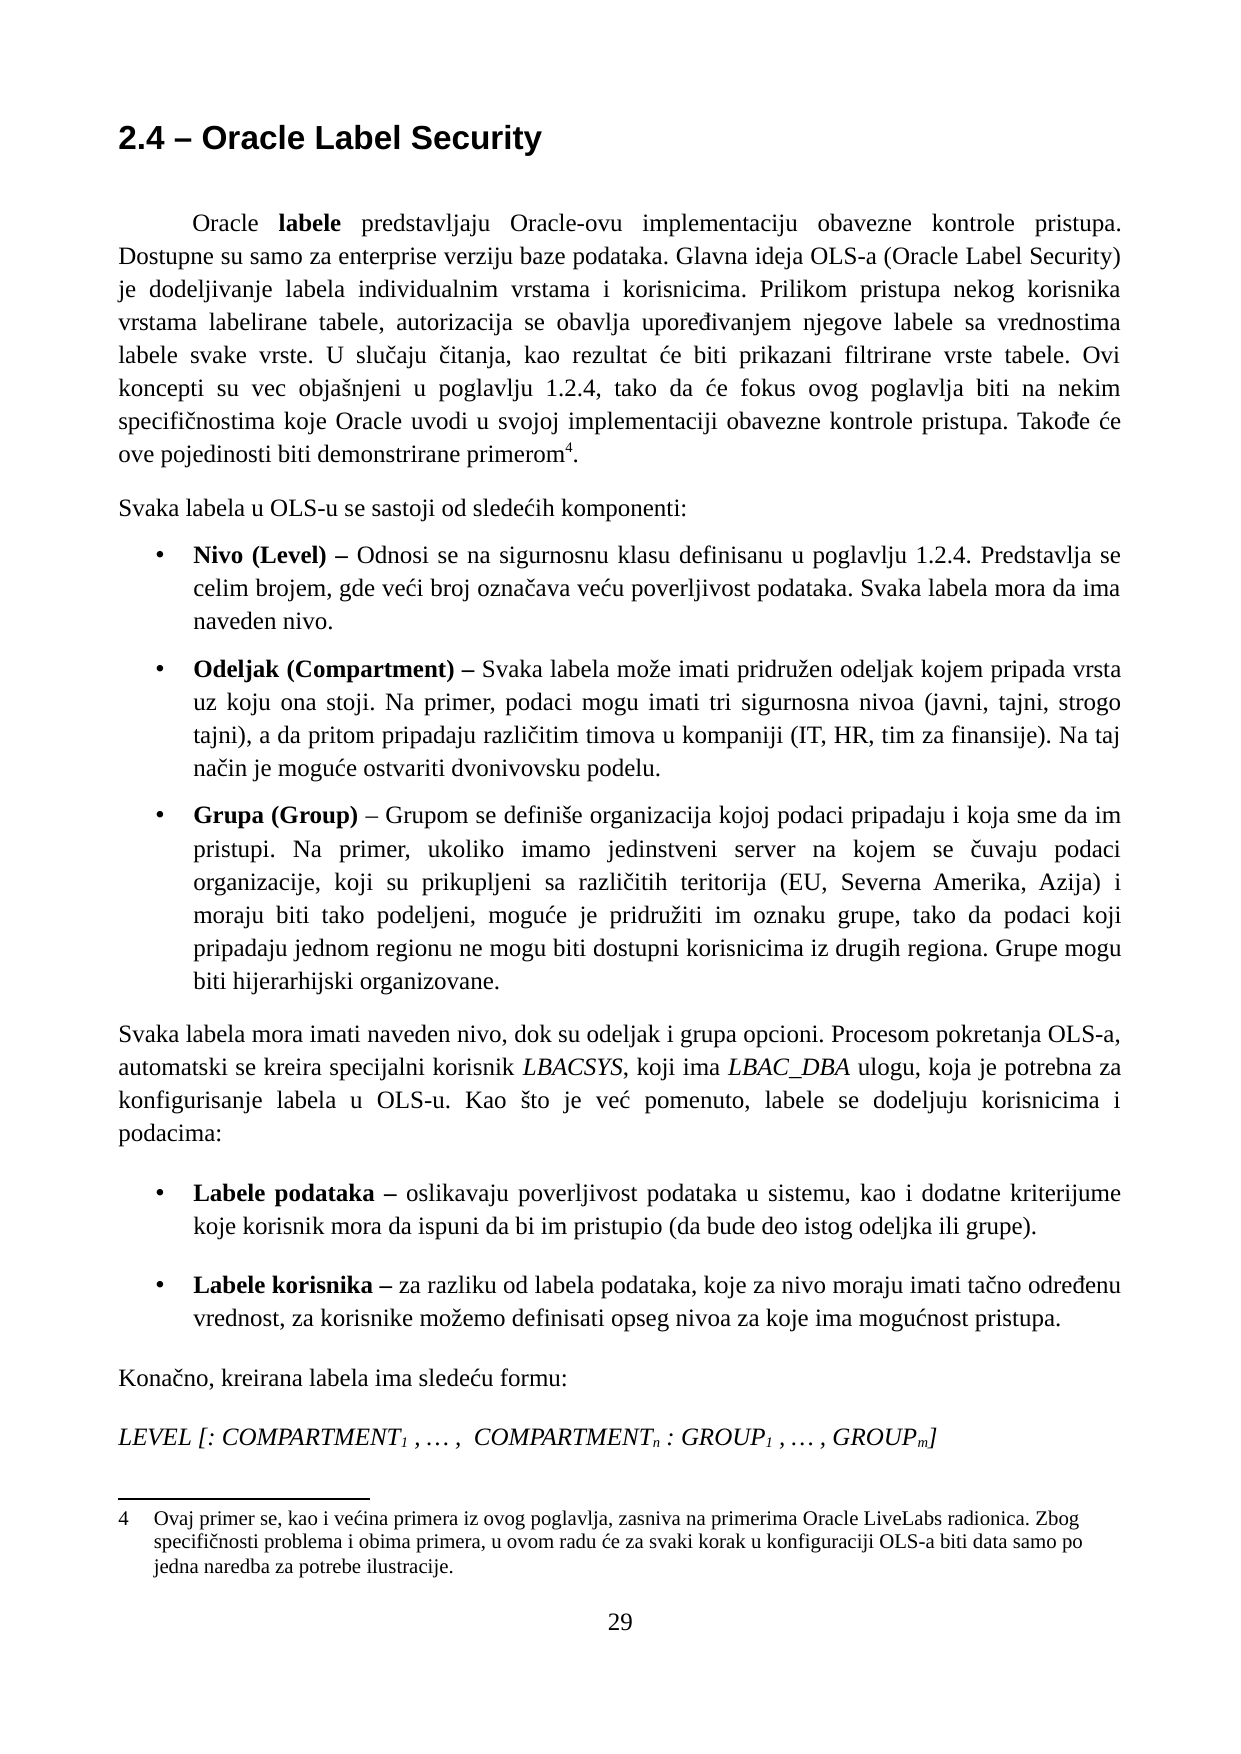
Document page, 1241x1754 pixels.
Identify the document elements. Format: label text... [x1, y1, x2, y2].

list Grupa (Group) – Grupom se definiše organizacija kojoj podaci pripadaju i koja sme da im pristupi. Na primer, ukoliko imamo jedinstveni server na kojem se čuvaju podaci organizacije, koji su prikupljeni sa različitih teritorija (EU, Severna Amerika, Azija) i moraju biti tako podeljeni, moguće je pridružiti im oznaku grupe, tako da podaci koji pripadaju jednom regionu ne mogu biti dostupni korisnicima iz drugih regiona. Grupe mogu biti hijerarhijski organizovane. [156, 801, 1122, 994]
list Nivo (Level) – Odnosi se na sigurnosnu klasu definisanu u poglavlju 1.2.4. Predstavlja se celim brojem, gde veći broj označava veću poverljivost podataka. Svaka labela mora da ima naveden nivo. [156, 540, 1122, 635]
text LEVEL [: COMPARTMENT1 , … , COMPARTMENTn : GROUP1 , … , GROUPm] [118, 1422, 1122, 1451]
text Konačno, kreirana labela ima sledeću formu: [118, 1363, 1122, 1392]
list Labele podataka – oslikavaju poverljivost podataka u sistemu, kao i dodatne kriterijume koje korisnik mora da ispuni da bi im pristupio (da bude deo istog odeljka ili grupe). [156, 1178, 1122, 1239]
text Svaka labela u OLS-u se sastoji od sledećih komponenti: [118, 493, 1122, 521]
list Odeljak (Compartment) – Svaka labela može imati pridružen odeljak kojem pripada vrsta uz koju ona stoji. Na primer, podaci mogu imati tri sigurnosna nivoa (javni, tajni, strogo tajni), a da pritom pripadaju različitim timova u kompaniji (IT, HR, tim za finansije). Na taj način je moguće ostvariti dvonivovsku podelu. [156, 654, 1122, 782]
subtitle 2.4 – Oracle Label Security [118, 118, 1122, 157]
list Labele korisnika – za razliku od labela podataka, koje za nivo moraju imati tačno određenu vrednost, za korisnike možemo definisati opseg nivoa za koje ima mogućnost pristupa. [156, 1270, 1122, 1332]
text Svaka labela mora imati naveden nivo, dok su odeljak i grupa opcioni. Procesom pokretanja OLS-a, automatski se kreira specijalni korisnik LBACSYS, koji ima LBAC_DBA ulogu, koja je potrebna za konfigurisanje labela u OLS-u. Kao što je već pomenuto, labele se dodeljuju korisnicima i podacima: [118, 1019, 1122, 1147]
text Oracle labele predstavljaju Oracle-ovu implementaciju obavezne kontrole pristupa. Dostupne su samo za enterprise verziju baze podataka. Glavna ideja OLS-a (Oracle Label Security) je dodeljivanje labela individualnim vrstama i korisnicima. Prilikom pristupa nekog korisnika vrstama labelirane tabele, autorizacija se obavlja upoređivanjem njegove labele sa vrednostima labele svake vrste. U slučaju čitanja, kao rezultat će biti prikazani filtrirane vrste tabele. Ovi koncepti su vec objašnjeni u poglavlju 1.2.4, tako da će fokus ovog poglavlja biti na nekim specifičnostima koje Oracle uvodi u svojoj implementaciji obavezne kontrole pristupa. Takođe će ove pojedinosti biti demonstrirane primerom. [118, 208, 1122, 468]
text Ovaj primer se, kao i većina primera iz ovog poglavlja, zasniva na primerima Oracle LiveLabs radionica. Zbog specifičnosti problema i obima primera, u ovom radu će za svaki korak u konfiguraciji OLS-a biti data samo po jedna naredba za potrebe ilustracije. [118, 1505, 1122, 1578]
